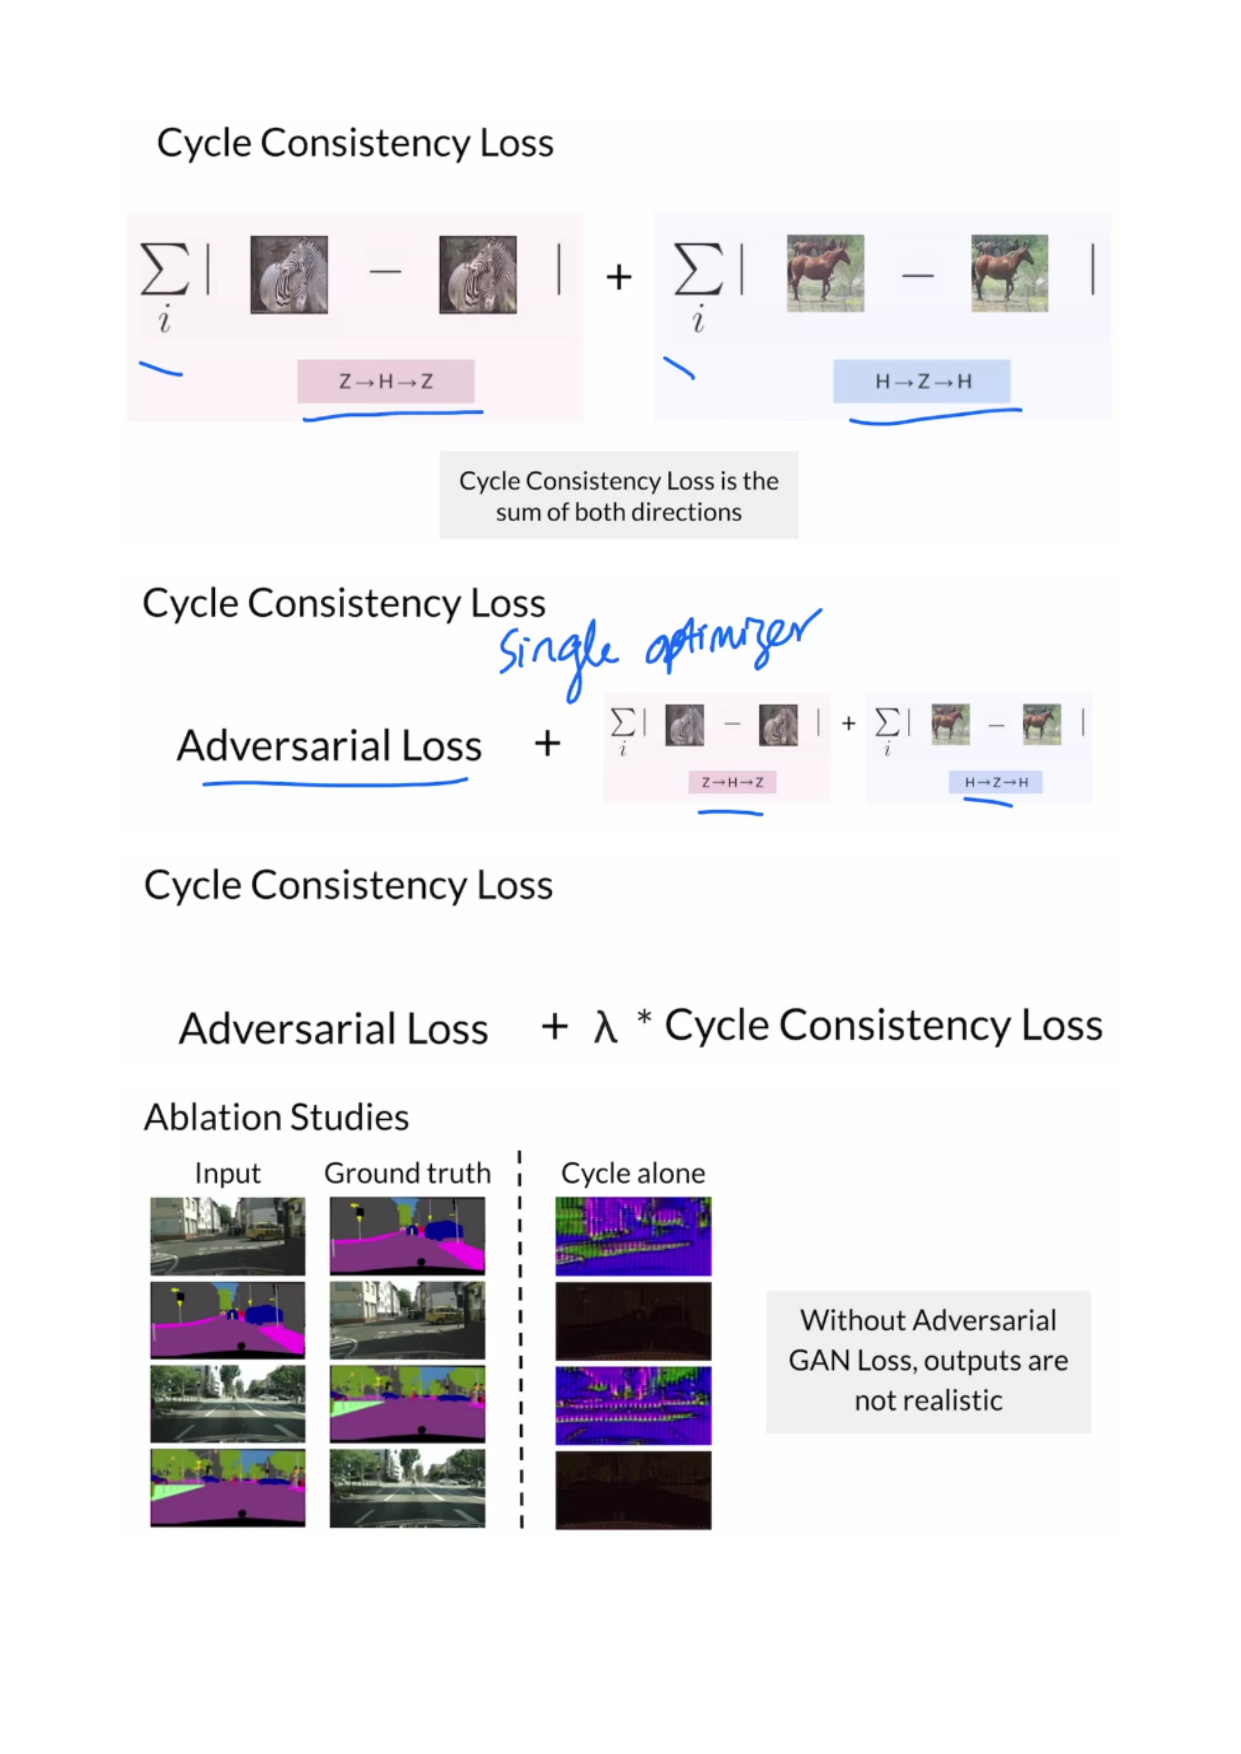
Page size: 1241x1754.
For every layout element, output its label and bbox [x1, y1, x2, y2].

picture [118, 1091, 1123, 1538]
picture [118, 857, 1123, 1063]
picture [118, 118, 1123, 547]
picture [118, 575, 1123, 829]
